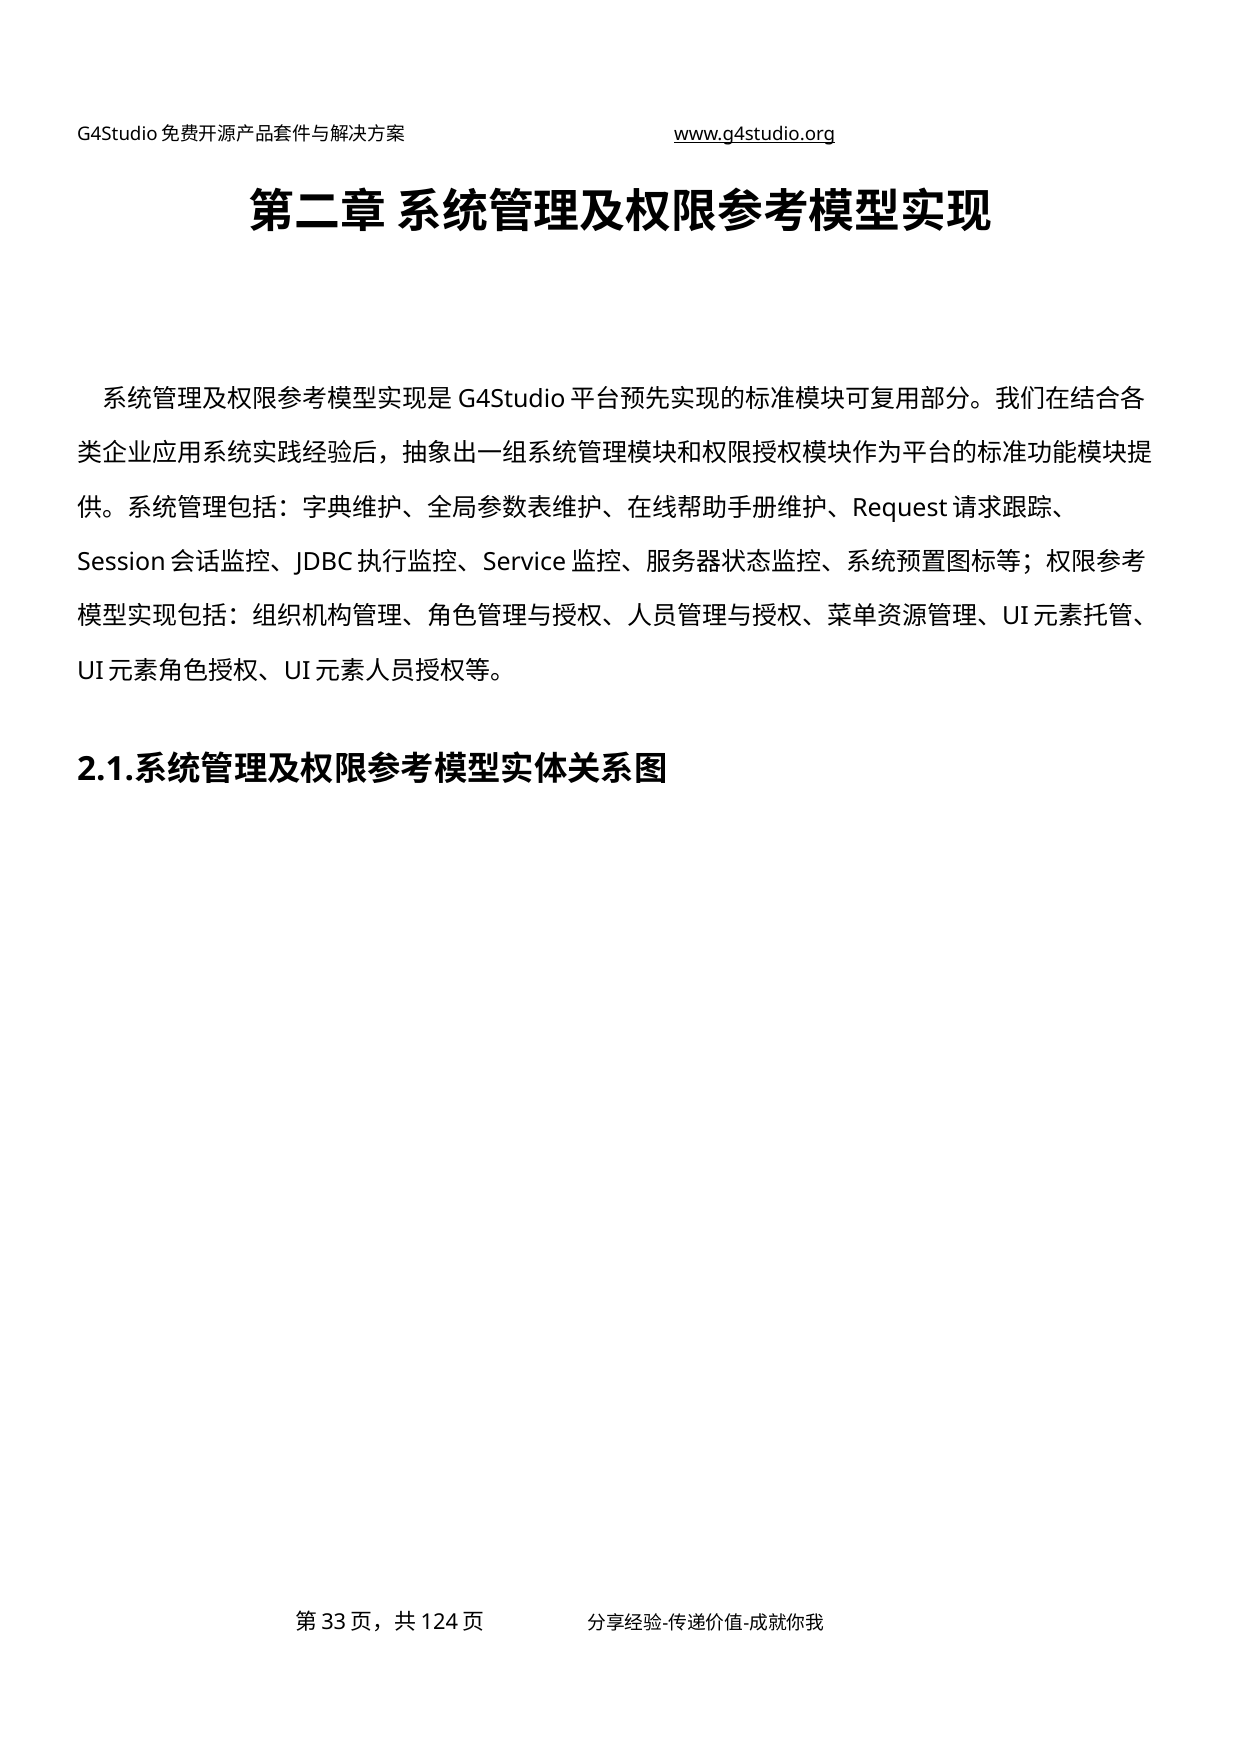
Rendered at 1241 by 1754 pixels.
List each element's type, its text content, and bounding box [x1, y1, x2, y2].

subtitle 2.1.系统管理及权限参考模型实体关系图 [77, 742, 1163, 791]
text 系统管理及权限参考模型实现是G4Studio平台预先实现的标准模块可复用部分。我们在结合各类企业应用系统实践经验后，抽象出一组系统管理模块和权限授权模块作为平台的标准功能模块提供。系统管理包括：字典维护、全局参数表维护、在线帮助手册维护、Request请求跟踪、Session会话监控、JDBC执行监控、Service监控、服务器状态监控、系统预置图标等；权限参考模型实现包括：组织机构管理、角色管理与授权、人员管理与授权、菜单资源管理、UI元素托管、UI元素角色授权、UI元素人员授权等。 [77, 378, 1163, 686]
subtitle 第二章 系统管理及权限参考模型实现 [77, 175, 1163, 335]
